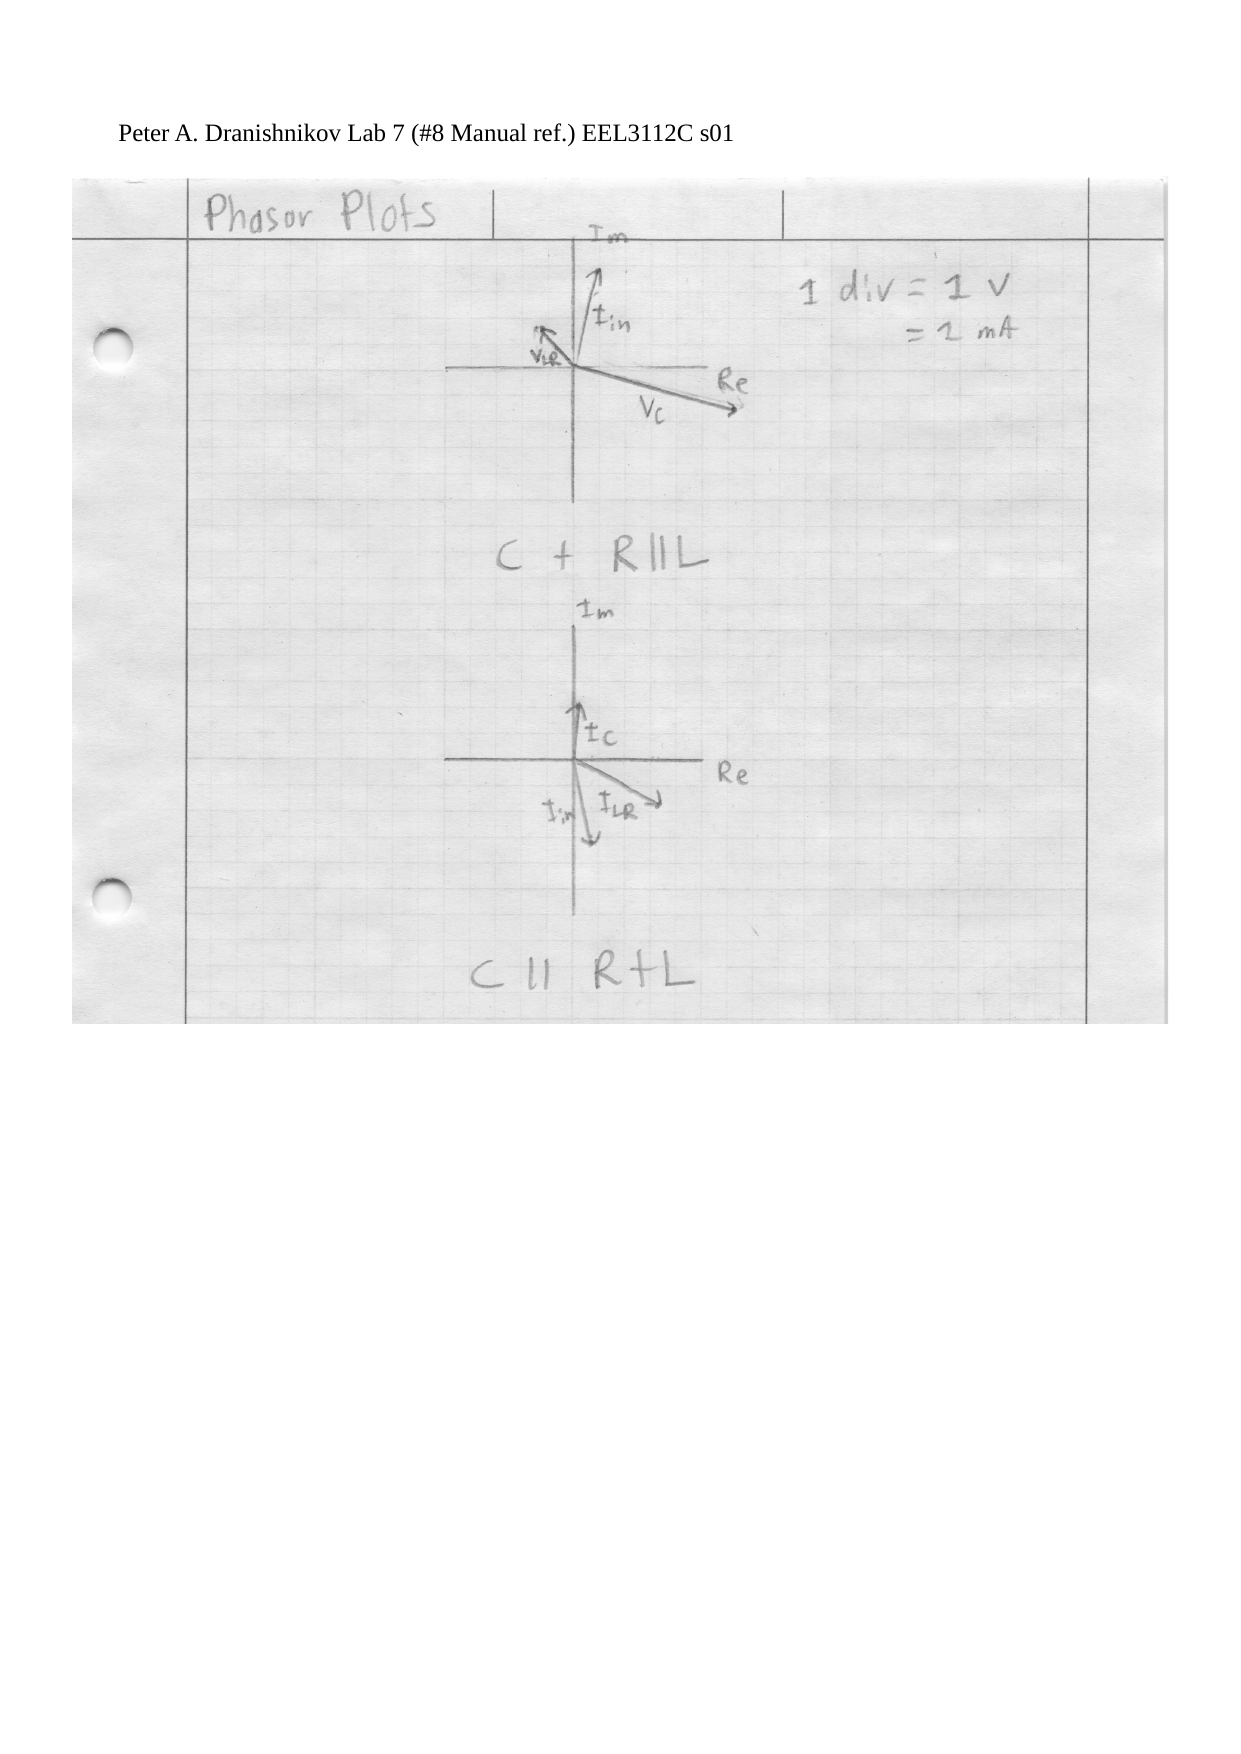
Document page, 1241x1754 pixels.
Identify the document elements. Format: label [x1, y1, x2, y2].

picture [72, 176, 1169, 1024]
